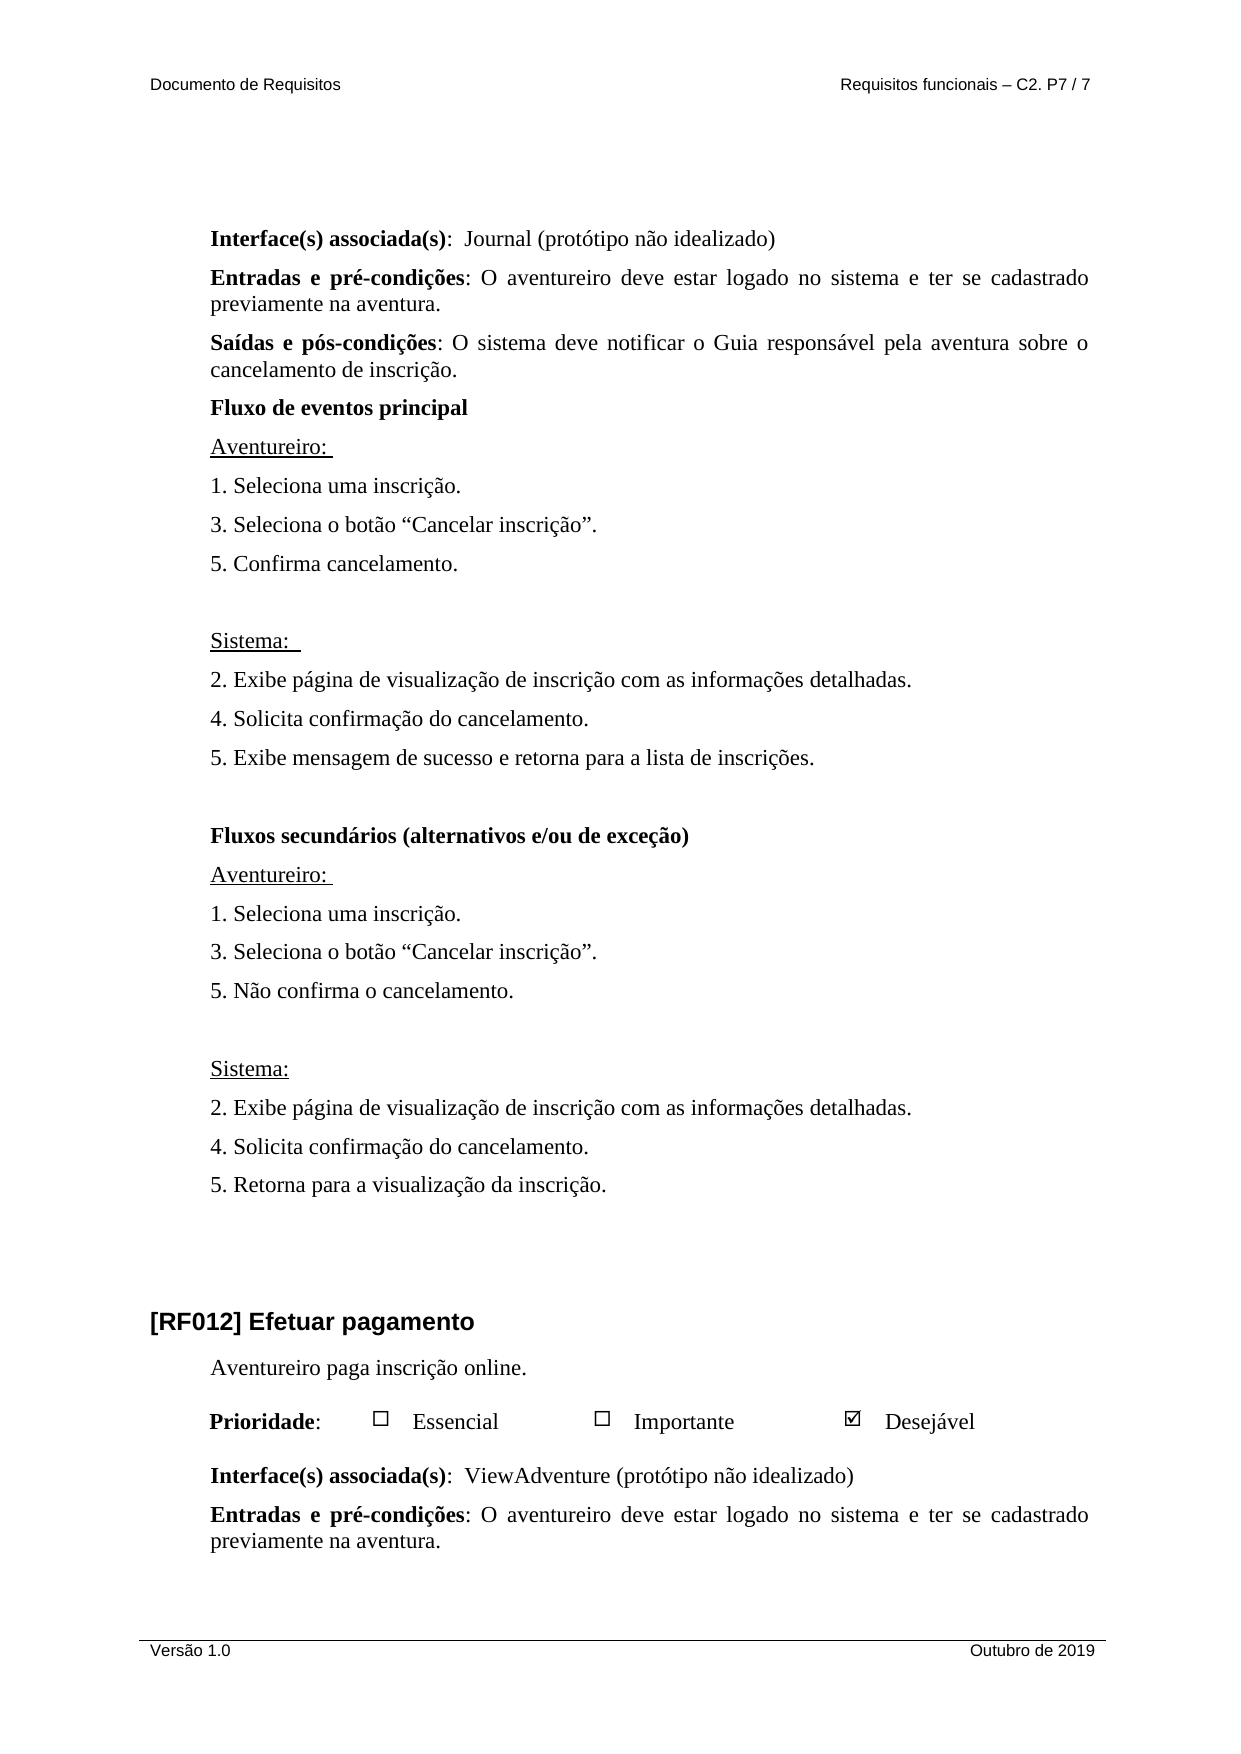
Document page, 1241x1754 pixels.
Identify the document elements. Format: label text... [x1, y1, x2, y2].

text 4. Solicita confirmação do cancelamento. [210, 1133, 1090, 1159]
table_header [623, 150, 829, 219]
table_header  [829, 1387, 873, 1456]
text Saídas e pós-condições: O sistema deve notificar o Guia responsável pela aventura sobre o cancelamento de inscrição. [210, 329, 1090, 382]
text Fluxos secundários (alternativos e/ou de exceção) [210, 822, 1090, 848]
table_header Prioridade: [194, 1387, 357, 1456]
text 1. Seleciona uma inscrição. [210, 472, 1090, 498]
text 5. Não confirma o cancelamento. [210, 977, 1090, 1004]
table_header [194, 150, 357, 219]
text Aventureiro paga inscrição online. [210, 1354, 1090, 1381]
text 5. Exibe mensagem de sucesso e retorna para a lista de inscrições. [210, 744, 1090, 771]
table_header [578, 150, 622, 219]
table_header [401, 150, 578, 219]
text 5. Retorna para a visualização da inscrição. [210, 1172, 1090, 1198]
text Entradas e pré-condições: O aventureiro deve estar logado no sistema e ter se cadastrado previamente na aventura. [210, 264, 1090, 317]
table_header [829, 150, 873, 219]
table_header  [357, 1387, 401, 1456]
text Sistema: [210, 1055, 1090, 1081]
table_header  [578, 1387, 622, 1456]
table_header [874, 150, 1017, 219]
text Interface(s) associada(s): Journal (protótipo não idealizado) [210, 225, 1090, 252]
text Aventureiro: [210, 433, 1090, 460]
table_header [357, 150, 401, 219]
table_header Desejável [874, 1387, 1017, 1456]
text 2. Exibe página de visualização de inscrição com as informações detalhadas. [210, 1094, 1090, 1120]
text Aventureiro: [210, 861, 1090, 887]
text 3. Seleciona o botão “Cancelar inscrição”. [210, 511, 1090, 537]
text 2. Exibe página de visualização de inscrição com as informações detalhadas. [210, 666, 1090, 693]
text Sistema: [210, 628, 1090, 654]
text 3. Seleciona o botão “Cancelar inscrição”. [210, 938, 1090, 965]
text 4. Solicita confirmação do cancelamento. [210, 705, 1090, 732]
text 5. Confirma cancelamento. [210, 550, 1090, 576]
text Interface(s) associada(s): ViewAdventure (protótipo não idealizado) [210, 1462, 1090, 1488]
text [RF012] Efetuar pagamento [150, 1307, 1090, 1336]
text Fluxo de eventos principal [210, 394, 1090, 421]
text Entradas e pré-condições: O aventureiro deve estar logado no sistema e ter se cadastrado previamente na aventura. [210, 1501, 1090, 1554]
table_header Importante [623, 1387, 829, 1456]
text 1. Seleciona uma inscrição. [210, 899, 1090, 926]
table_header Essencial [401, 1387, 578, 1456]
